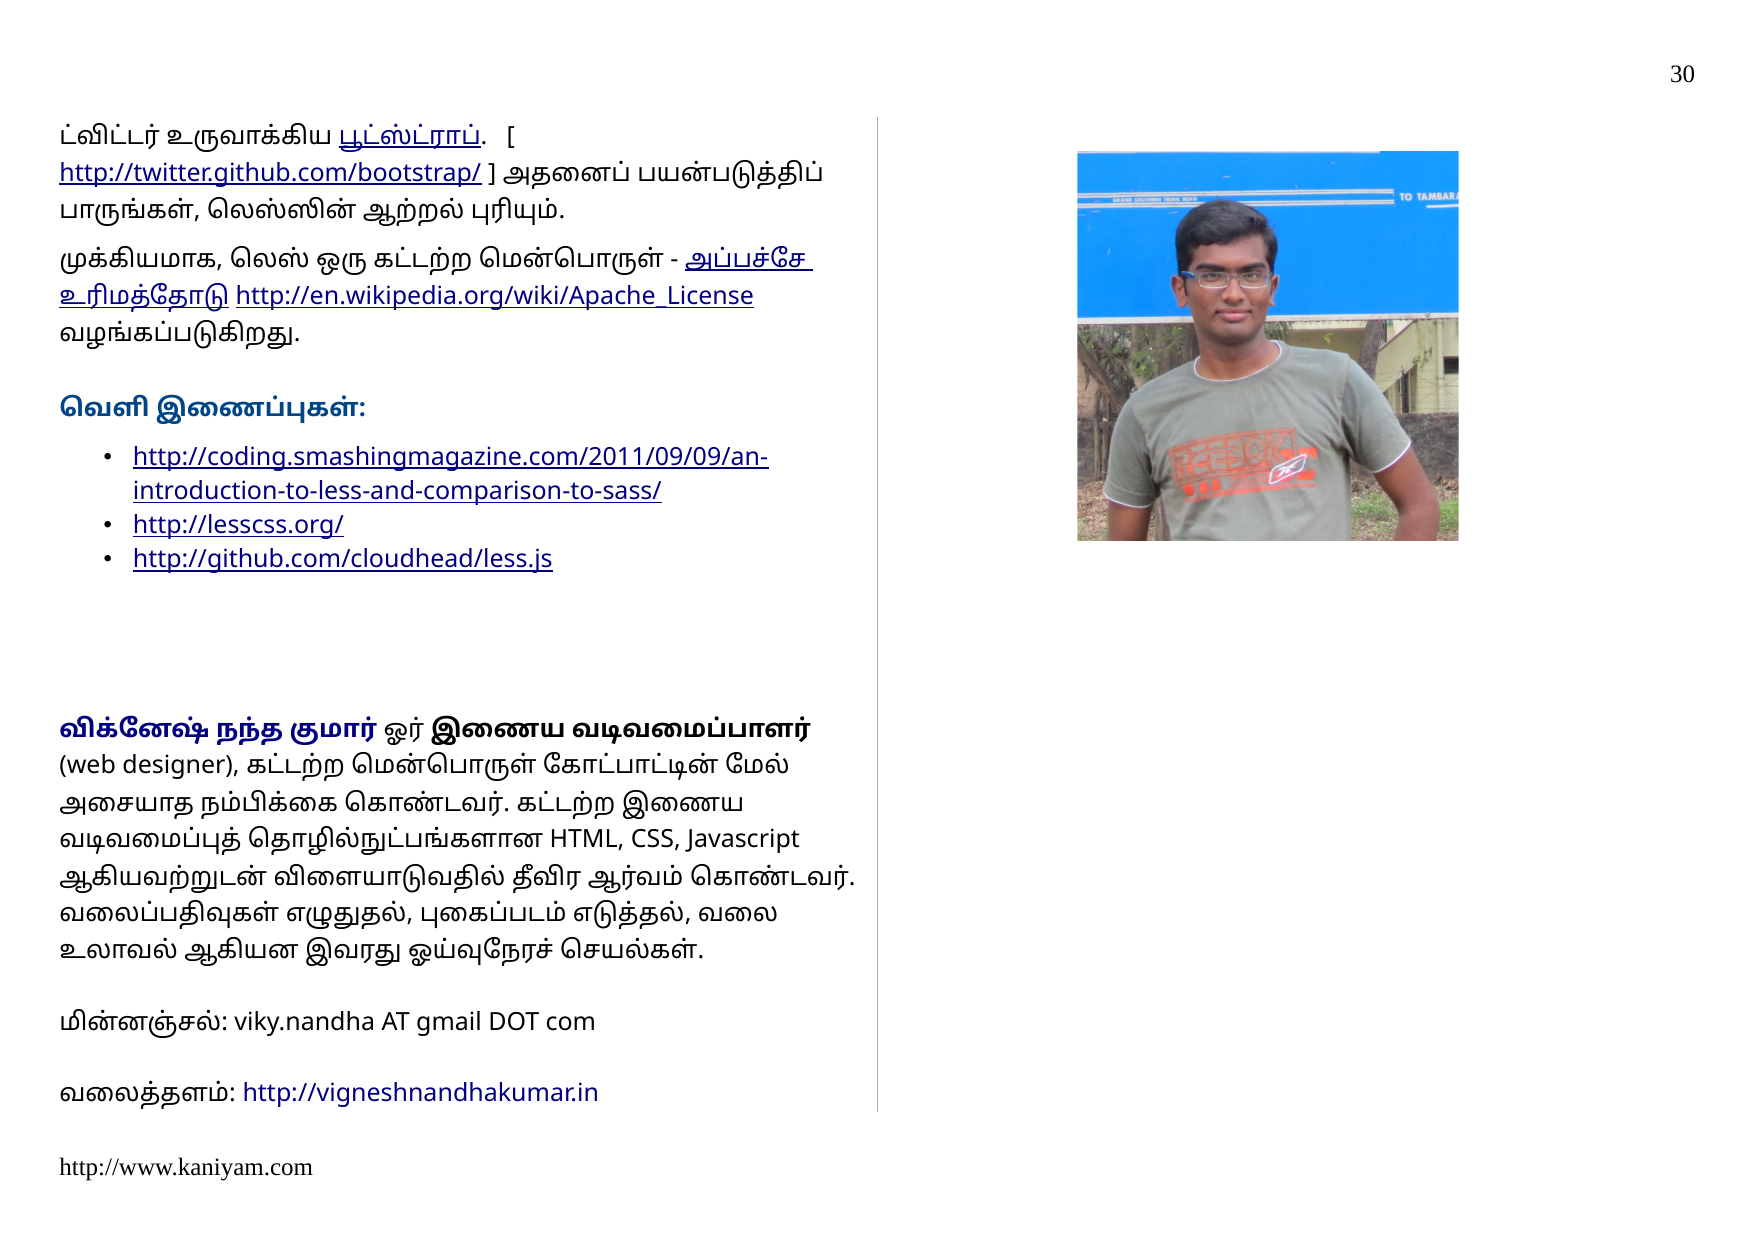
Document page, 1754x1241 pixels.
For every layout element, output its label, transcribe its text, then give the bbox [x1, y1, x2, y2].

text ட்விட்டர் உருவாக்கிய பூட்ஸ்ட்ராப். [ http://twitter.github.com/bootstrap/ ] அதனைப் பயன்படுத்திப் பாருங்கள், லெஸ்ஸின் ஆற்றல் புரியும். [59, 117, 862, 228]
list http://coding.smashingmagazine.com/2011/09/09/an-introduction-to-less-and-comparison-to-sass/ [103, 439, 862, 507]
list http://lesscss.org/ [103, 507, 862, 541]
subtitle வெளி இணைப்புகள்: [59, 389, 862, 426]
picture [1077, 151, 1459, 541]
text முக்கியமாக, லெஸ் ஒரு கட்டற்ற மென்பொருள் - அப்பச்சே உரிமத்தோடு http://en.wikipedia.org/wiki/Apache_License வழங்கப்படுகிறது. [59, 241, 862, 352]
text விக்னேஷ் நந்த குமார் ஓர் இணைய வடிவமைப்பாளர் (web designer), கட்டற்ற மென்பொருள் கோட்பாட்டின் மேல் அசையாத நம்பிக்கை கொண்டவர். கட்டற்ற இணைய வடிவமைப்புத் தொழில்நுட்பங்களான HTML, CSS, Javascript ஆகியவற்றுடன் விளையாடுவதில் தீவிர ஆர்வம் கொண்டவர். வலைப்பதிவுகள் எழுதுதல், புகைப்படம் எடுத்தல், வலை உலாவல் ஆகியன இவரது ஓய்வுநேரச் செயல்கள். மின்னஞ்சல்: viky.nandha AT gmail DOT com வலைத்தளம்: http://vigneshnandhakumar.in [59, 714, 862, 1111]
list http://github.com/cloudhead/less.js [103, 541, 862, 575]
